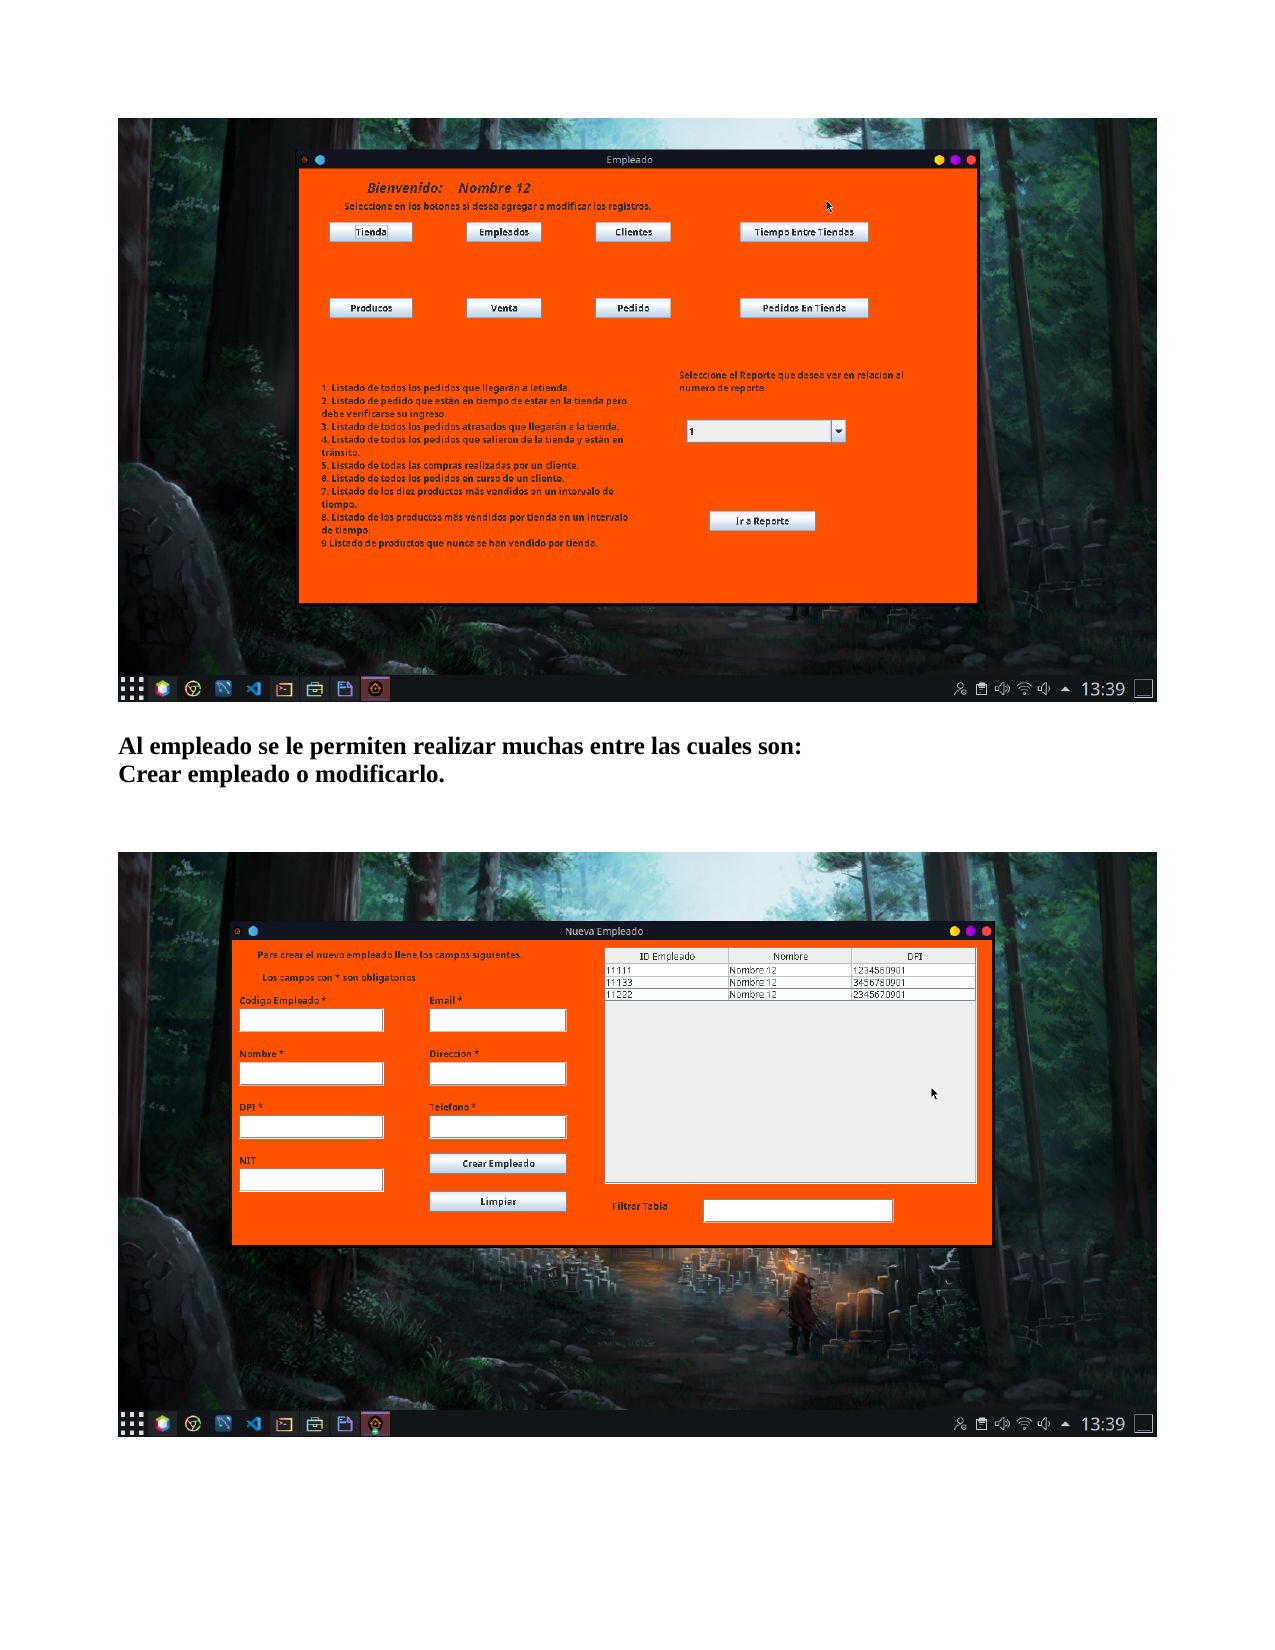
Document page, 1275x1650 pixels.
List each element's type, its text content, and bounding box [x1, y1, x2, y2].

picture [118, 852, 1157, 1437]
text Crear empleado o modificarlo. [118, 759, 1157, 788]
picture [118, 118, 1157, 702]
text Al empleado se le permiten realizar muchas entre las cuales son: [118, 731, 1157, 759]
